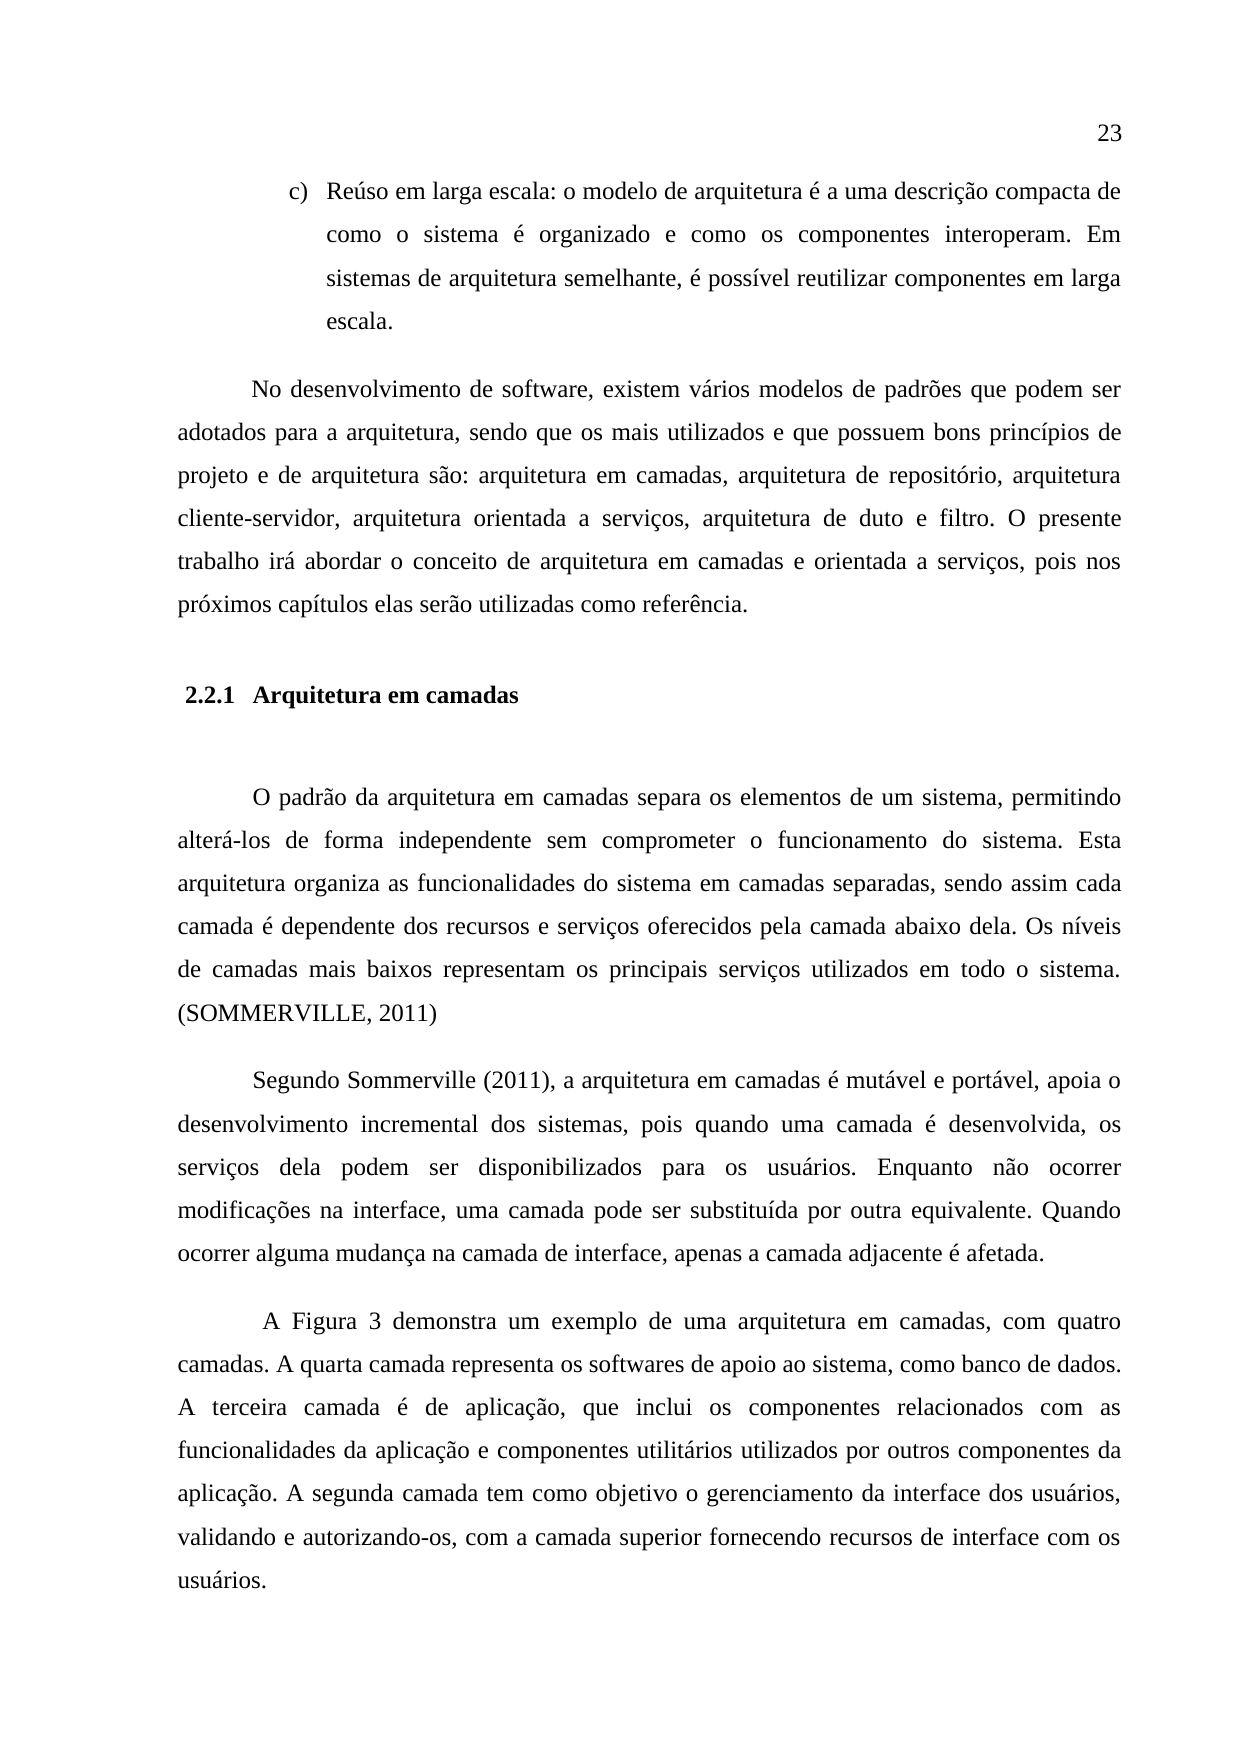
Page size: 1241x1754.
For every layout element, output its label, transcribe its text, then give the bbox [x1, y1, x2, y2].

text A Figura 3 demonstra um exemplo de uma arquitetura em camadas, com quatro camadas. A quarta camada representa os softwares de apoio ao sistema, como banco de dados. A terceira camada é de aplicação, que inclui os componentes relacionados com as funcionalidades da aplicação e componentes utilitários utilizados por outros componentes da aplicação. A segunda camada tem como objetivo o gerenciamento da interface dos usuários, validando e autorizando-os, com a camada superior fornecendo recursos de interface com os usuários. [177, 1306, 1122, 1593]
list Reúso em larga escala: o modelo de arquitetura é a uma descrição compacta de como o sistema é organizado e como os componentes interoperam. Em sistemas de arquitetura semelhante, é possível reutilizar componentes em larga escala. [288, 176, 1122, 334]
list Arquitetura em camadas [185, 680, 1122, 709]
text No desenvolvimento de software, existem vários modelos de padrões que podem ser adotados para a arquitetura, sendo que os mais utilizados e que possuem bons princípios de projeto e de arquitetura são: arquitetura em camadas, arquitetura de repositório, arquitetura cliente-servidor, arquitetura orientada a serviços, arquitetura de duto e filtro. O presente trabalho irá abordar o conceito de arquitetura em camadas e orientada a serviços, pois nos próximos capítulos elas serão utilizadas como referência. [177, 374, 1122, 618]
text O padrão da arquitetura em camadas separa os elementos de um sistema, permitindo alterá-los de forma independente sem comprometer o funcionamento do sistema. Esta arquitetura organiza as funcionalidades do sistema em camadas separadas, sendo assim cada camada é dependente dos recursos e serviços oferecidos pela camada abaixo dela. Os níveis de camadas mais baixos representam os principais serviços utilizados em todo o sistema. (SOMMERVILLE, 2011) [177, 782, 1122, 1026]
text Segundo Sommerville (2011), a arquitetura em camadas é mutável e portável, apoia o desenvolvimento incremental dos sistemas, pois quando uma camada é desenvolvida, os serviços dela podem ser disponibilizados para os usuários. Enquanto não ocorrer modificações na interface, uma camada pode ser substituída por outra equivalente. Quando ocorrer alguma mudança na camada de interface, apenas a camada adjacente é afetada. [177, 1066, 1122, 1267]
